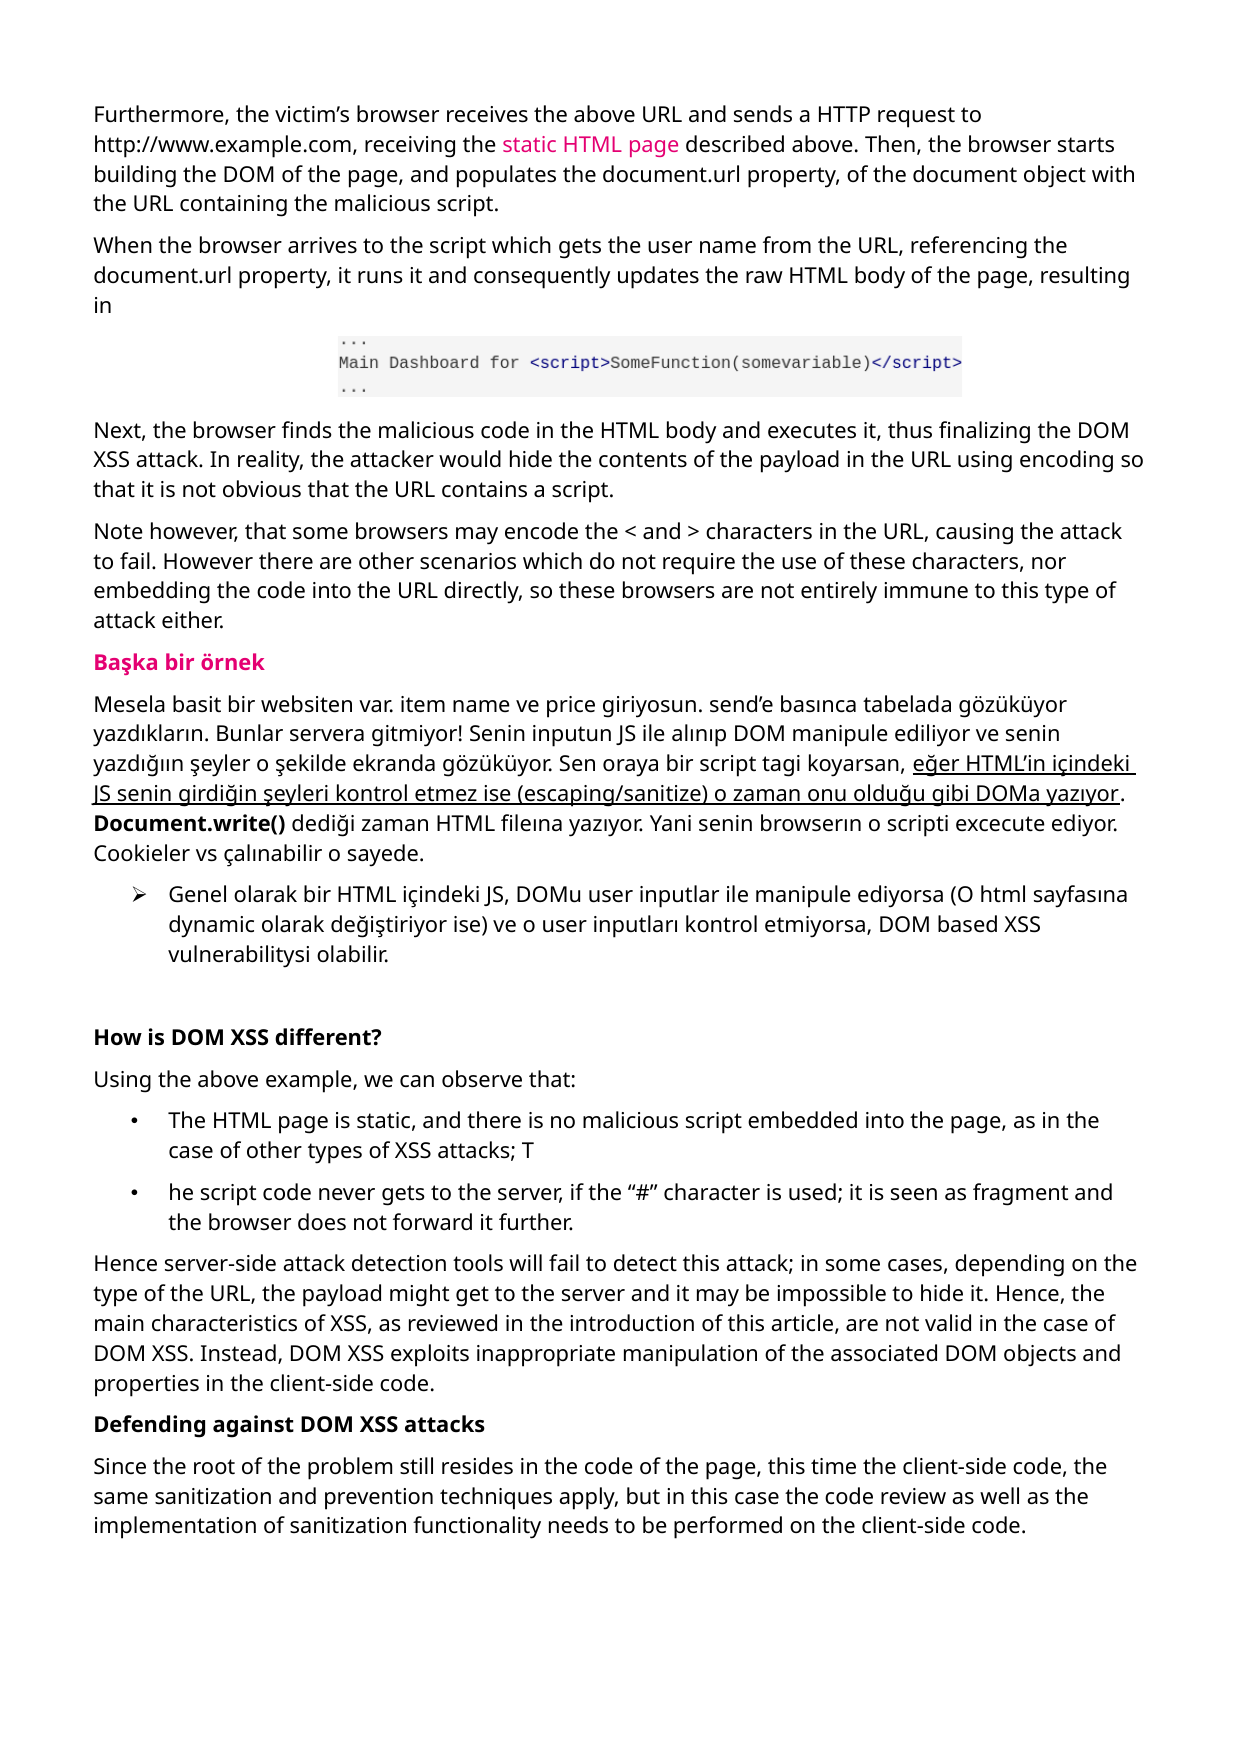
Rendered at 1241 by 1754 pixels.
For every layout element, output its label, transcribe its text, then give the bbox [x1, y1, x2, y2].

text Defending against DOM XSS attacks [93, 1409, 1147, 1439]
list The HTML page is static, and there is no malicious script embedded into the page, as in the case of other types of XSS attacks; T [131, 1105, 1147, 1165]
text Mesela basit bir websiten var. item name ve price giriyosun. send’e basınca tabelada gözüküyor yazdıkların. Bunlar servera gitmiyor! Senin inputun JS ile alınıp DOM manipule ediliyor ve senin yazdığıın şeyler o şekilde ekranda gözüküyor. Sen oraya bir script tagi koyarsan, eğer HTML’in içindeki JS senin girdiğin şeyleri kontrol etmez ise (escaping/sanitize) o zaman onu olduğu gibi DOMa yazıyor. Document.write() dediği zaman HTML fileına yazıyor. Yani senin browserın o scripti excecute ediyor. Cookieler vs çalınabilir o sayede. [93, 688, 1147, 867]
picture [337, 336, 963, 397]
text Başka bir örnek [93, 647, 1147, 677]
list Genel olarak bir HTML içindeki JS, DOMu user inputlar ile manipule ediyorsa (O html sayfasına dynamic olarak değiştiriyor ise) ve o user inputları kontrol etmiyorsa, DOM based XSS vulnerabilitysi olabilir. [131, 879, 1147, 968]
text Next, the browser finds the malicious code in the HTML body and executes it, thus finalizing the DOM XSS attack. In reality, the attacker would hide the contents of the payload in the URL using encoding so that it is not obvious that the URL contains a script. [93, 414, 1147, 504]
text Note however, that some browsers may encode the < and > characters in the URL, causing the attack to fail. However there are other scenarios which do not require the use of these characters, nor embedding the code into the URL directly, so these browsers are not entirely immune to this type of attack either. [93, 516, 1147, 635]
list he script code never gets to the server, if the “#” character is used; it is seen as fragment and the browser does not forward it further. [131, 1177, 1147, 1236]
text Since the root of the problem still resides in the code of the page, this time the client-side code, the same sanitization and prevention techniques apply, but in this case the code review as well as the implementation of sanitization functionality needs to be performed on the client-side code. [93, 1451, 1147, 1540]
text Hence server-side attack detection tools will fail to detect this attack; in some cases, depending on the type of the URL, the payload might get to the server and it may be impossible to hide it. Hence, the main characteristics of XSS, as reviewed in the introduction of this article, are not valid in the case of DOM XSS. Instead, DOM XSS exploits inappropriate manipulation of the associated DOM objects and properties in the client-side code. [93, 1248, 1147, 1397]
text When the browser arrives to the script which gets the user name from the URL, referencing the document.url property, it runs it and consequently updates the raw HTML body of the page, resulting in [93, 230, 1147, 319]
text Using the above example, we can observe that: [93, 1064, 1147, 1093]
text How is DOM XSS different? [93, 1022, 1147, 1052]
text Furthermore, the victim’s browser receives the above URL and sends a HTTP request to http://www.example.com, receiving the static HTML page described above. Then, the browser starts building the DOM of the page, and populates the document.url property, of the document object with the URL containing the malicious script. [93, 99, 1147, 218]
